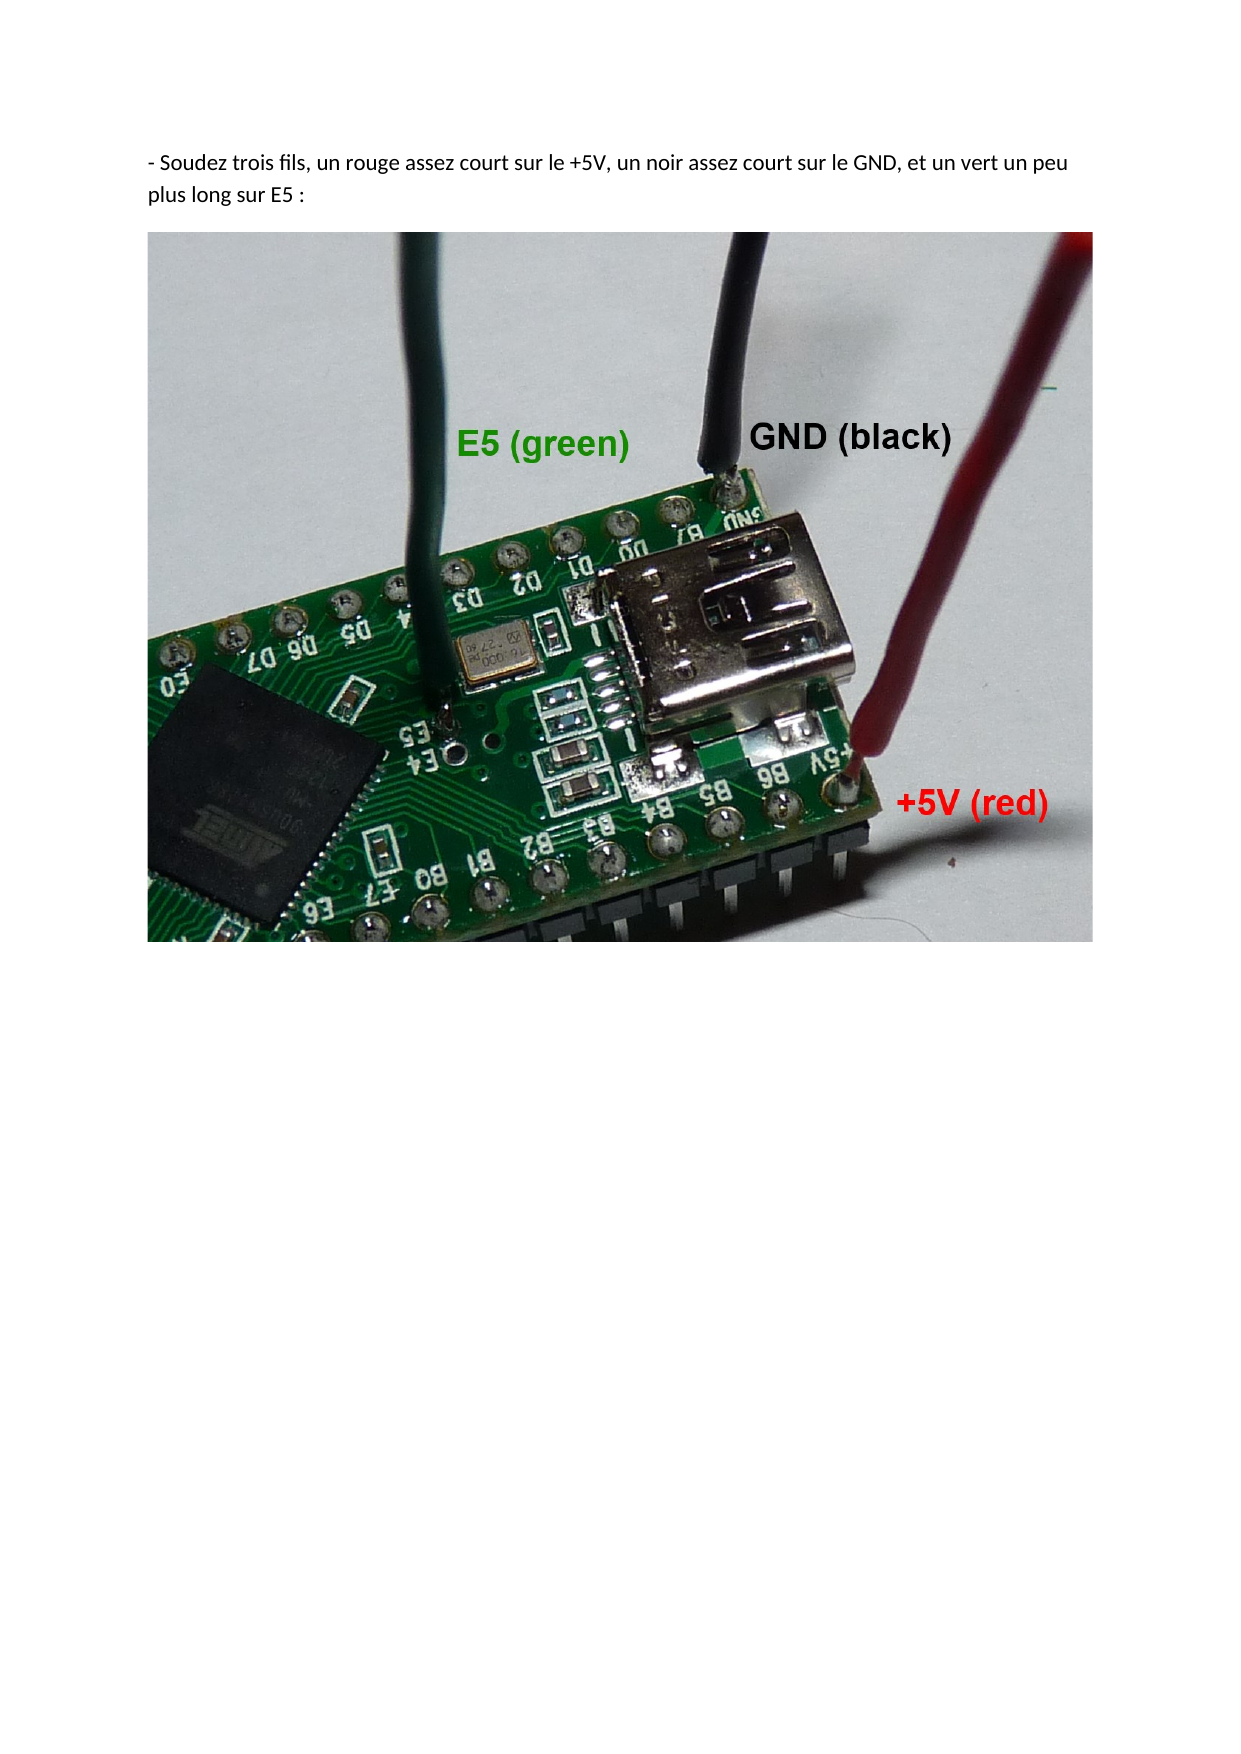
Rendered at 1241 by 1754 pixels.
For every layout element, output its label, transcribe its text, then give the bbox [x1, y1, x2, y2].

text - Soudez trois fils, un rouge assez court sur le +5V, un noir assez court sur le GND, et un vert un peu plus long sur E5 : [148, 148, 1093, 208]
picture [147, 232, 1093, 942]
